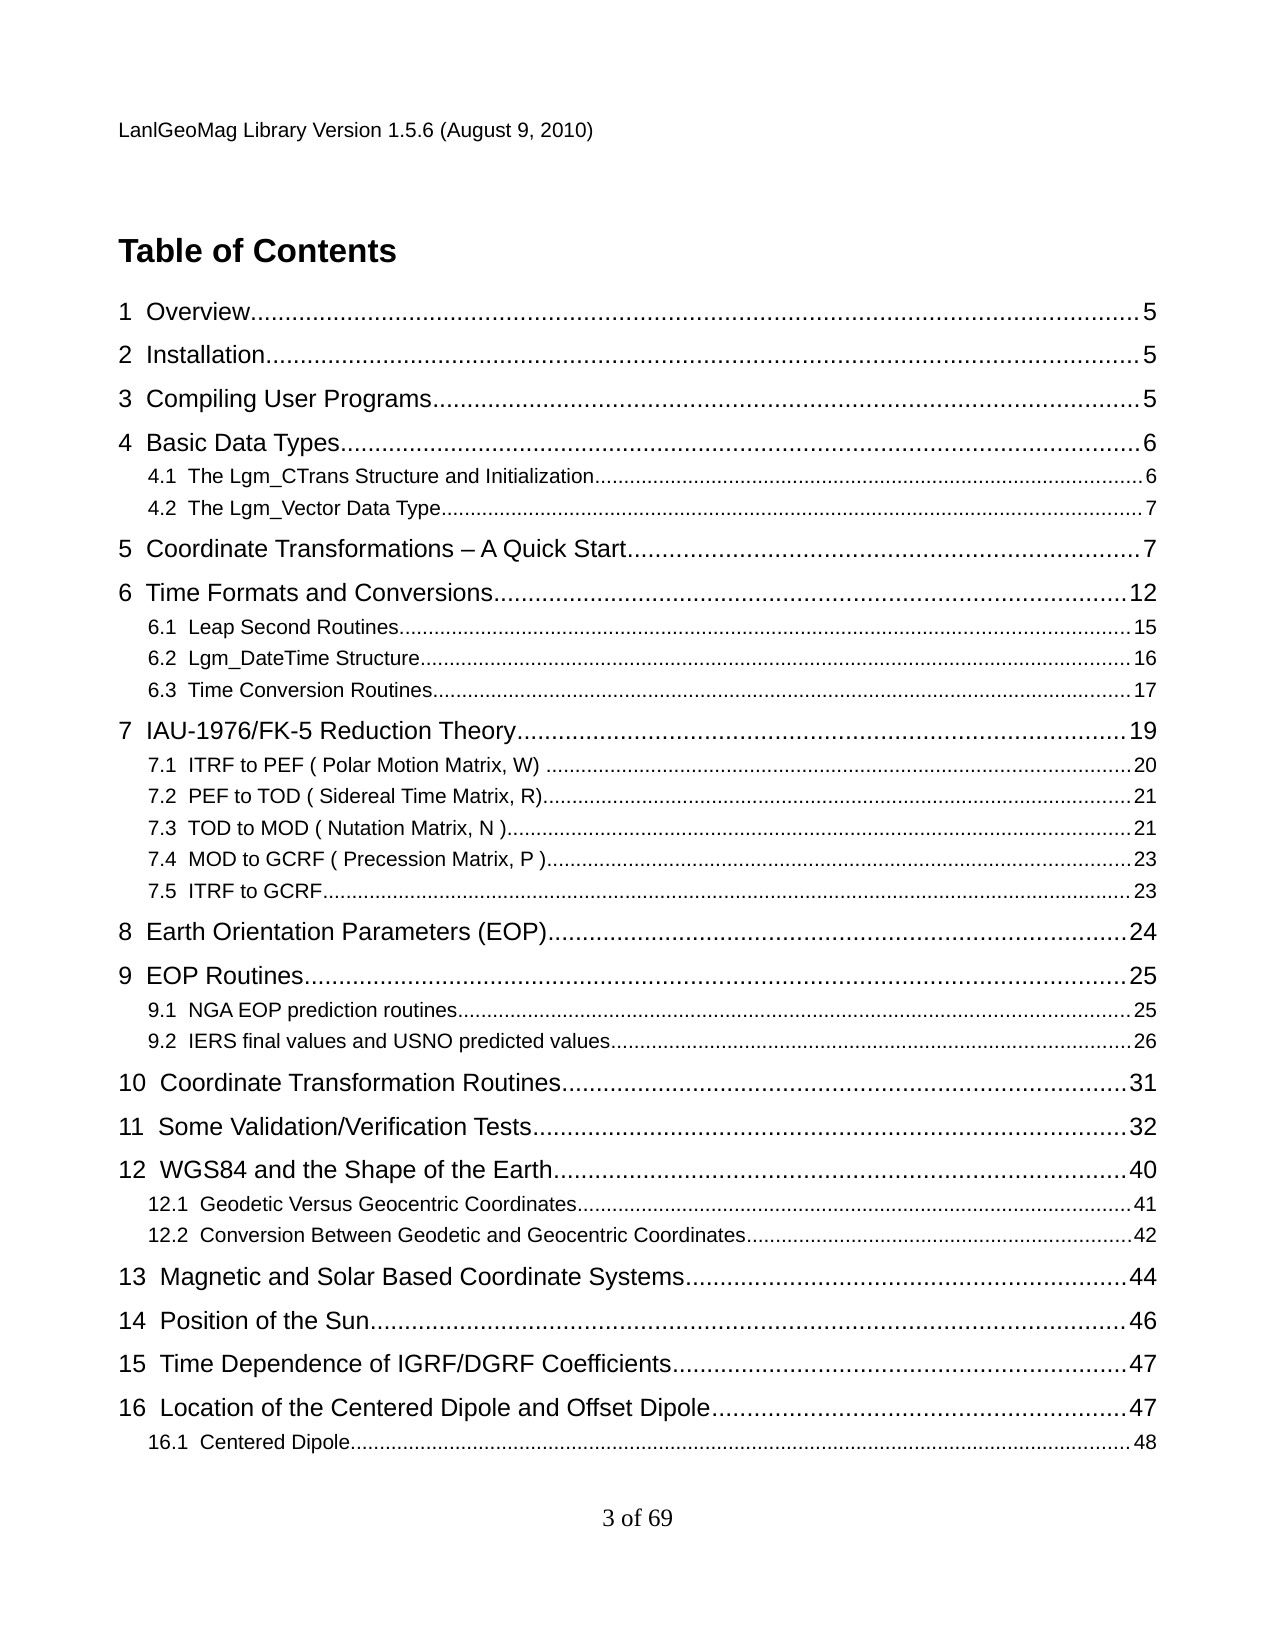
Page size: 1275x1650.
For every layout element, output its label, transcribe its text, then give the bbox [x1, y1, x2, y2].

text 12.2 Conversion Between Geodetic and Geocentric Coordinates 42 [148, 1223, 1157, 1247]
text 1 Overview 5 [118, 297, 1157, 325]
text 5 Coordinate Transformations – A Quick Start 7 [118, 534, 1157, 563]
text 6.3 Time Conversion Routines 17 [148, 677, 1157, 701]
text 6.1 Leap Second Routines 15 [148, 614, 1157, 638]
text 9 EOP Routines 25 [118, 961, 1157, 990]
text 6.2 Lgm_DateTime Structure 16 [148, 646, 1157, 670]
text 7.5 ITRF to GCRF 23 [148, 878, 1157, 902]
text 12 WGS84 and the Shape of the Earth 40 [118, 1155, 1157, 1184]
text 4.1 The Lgm_CTrans Structure and Initialization 6 [148, 464, 1157, 488]
text 4 Basic Data Types 6 [118, 428, 1157, 457]
text 7.2 PEF to TOD ( Sidereal Time Matrix, R) 21 [148, 784, 1157, 808]
text 6 Time Formats and Conversions 12 [118, 578, 1157, 607]
text 7 IAU-1976/FK-5 Reduction Theory 19 [118, 716, 1157, 745]
text 13 Magnetic and Solar Based Coordinate Systems 44 [118, 1262, 1157, 1291]
text 9.2 IERS final values and USNO predicted values 26 [148, 1029, 1157, 1053]
text 4.2 The Lgm_Vector Data Type 7 [148, 496, 1157, 519]
text 16 Location of the Centered Dipole and Offset Dipole 47 [118, 1393, 1157, 1422]
text 7.3 TOD to MOD ( Nutation Matrix, N ) 21 [148, 816, 1157, 839]
subtitle Table of Contents [118, 231, 1157, 269]
text 8 Earth Orientation Parameters (EOP) 24 [118, 917, 1157, 946]
text 14 Position of the Sun 46 [118, 1306, 1157, 1334]
text 12.1 Geodetic Versus Geocentric Coordinates 41 [148, 1192, 1157, 1216]
text 7.1 ITRF to PEF ( Polar Motion Matrix, W) 20 [148, 753, 1157, 777]
text 10 Coordinate Transformation Routines 31 [118, 1068, 1157, 1097]
text 15 Time Dependence of IGRF/DGRF Coefficients 47 [118, 1349, 1157, 1378]
text 16.1 Centered Dipole 48 [148, 1429, 1157, 1453]
text 9.1 NGA EOP prediction routines 25 [148, 997, 1157, 1021]
text 11 Some Validation/Verification Tests 32 [118, 1112, 1157, 1140]
text 2 Installation 5 [118, 340, 1157, 369]
text 3 Compiling User Programs 5 [118, 384, 1157, 413]
text 7.4 MOD to GCRF ( Precession Matrix, P ) 23 [148, 847, 1157, 871]
